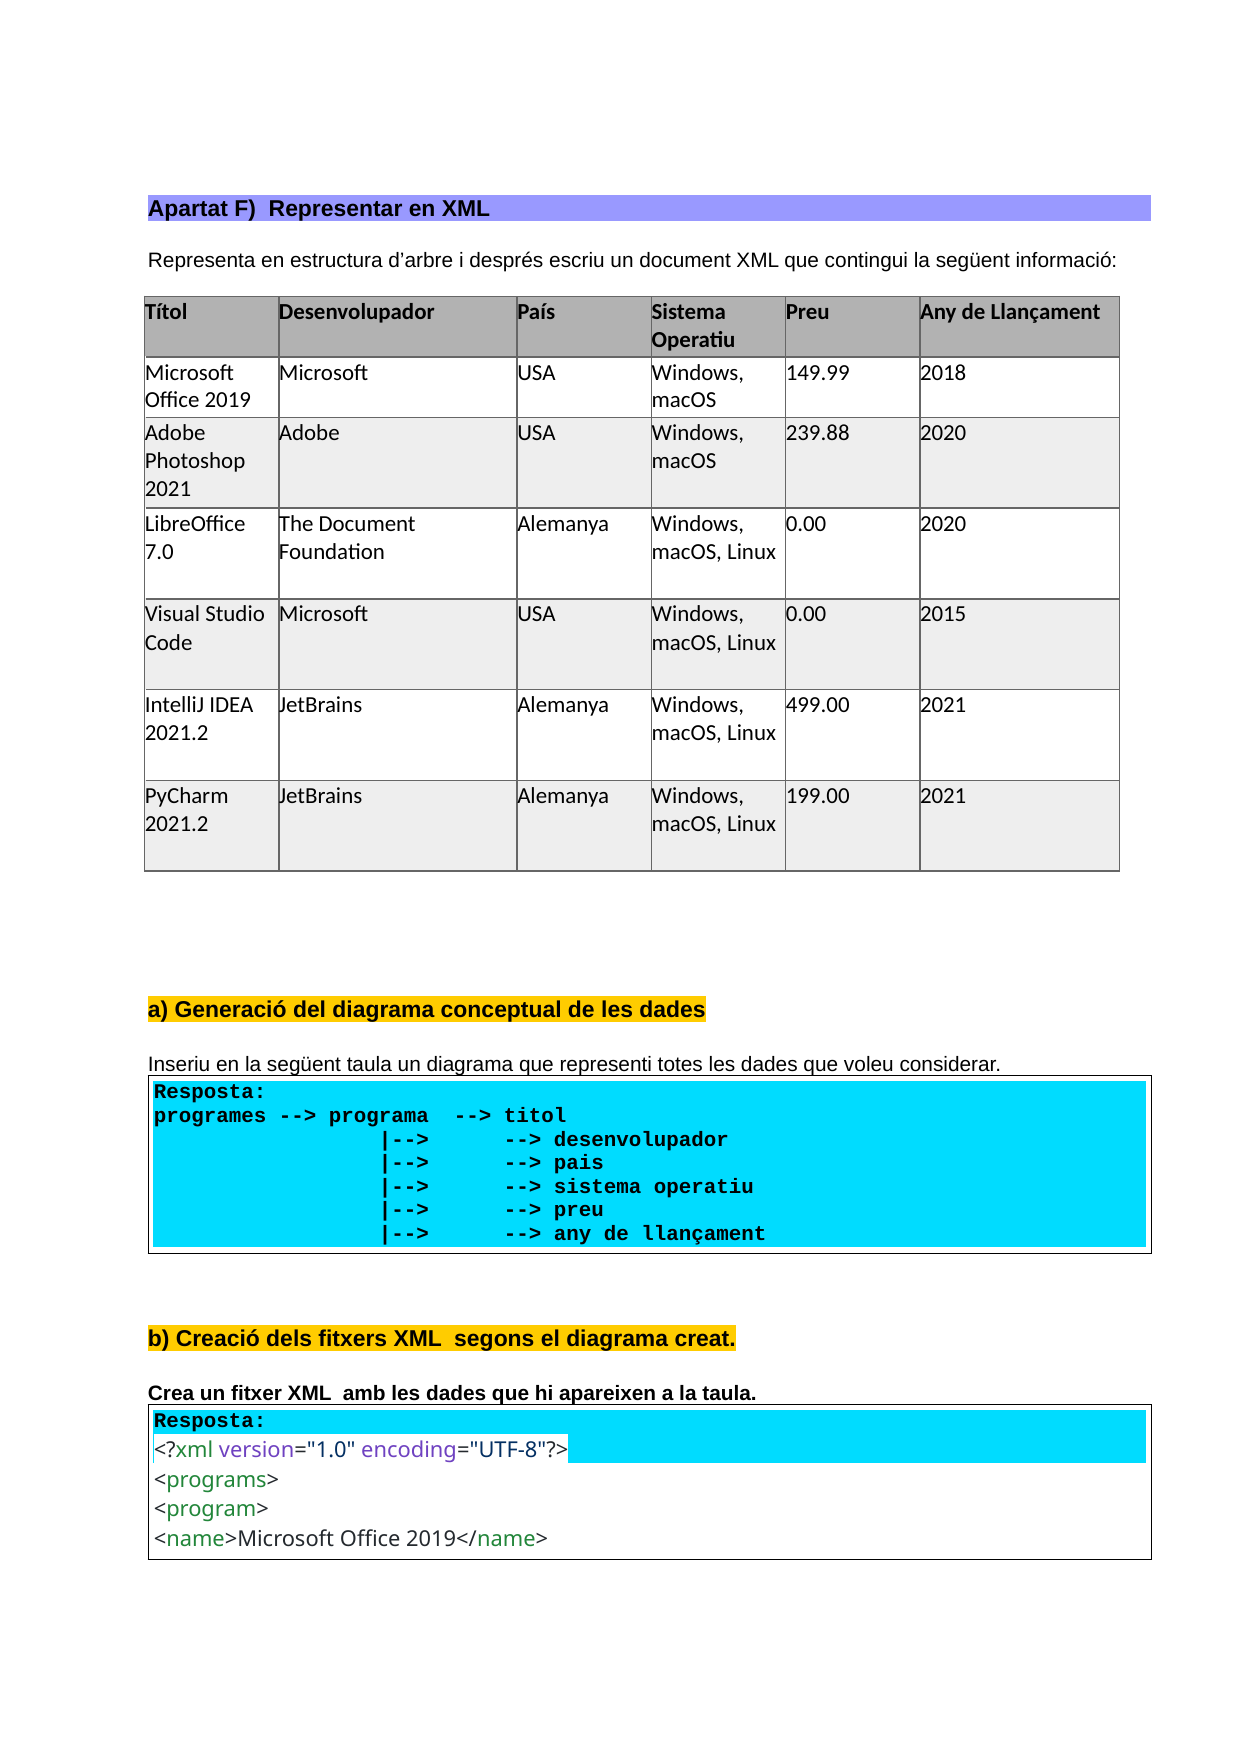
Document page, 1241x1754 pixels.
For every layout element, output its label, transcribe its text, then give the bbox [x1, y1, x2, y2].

table_cell 2020 [921, 509, 1119, 598]
table_header Títol [145, 297, 278, 356]
table_cell Adobe [280, 418, 516, 507]
text Representa en estructura d’arbre i després escriu un document XML que contingui la següent informació: [148, 248, 1151, 272]
table_cell JetBrains [280, 690, 516, 779]
table_cell 499.00 [786, 690, 919, 779]
table_cell Windows, macOS [652, 358, 785, 417]
table_cell Alemanya [518, 690, 651, 779]
table_cell Alemanya [518, 781, 651, 870]
table_cell Windows, macOS, Linux [652, 690, 785, 779]
table_cell 239.88 [786, 418, 919, 507]
table_header País [518, 297, 651, 356]
table_cell USA [518, 600, 651, 689]
table_header Resposta: <?xml version="1.0" encoding="UTF-8"?> <programs> <program> <name>Microsoft Office 2019</name> [149, 1405, 1151, 1559]
table_header Preu [786, 297, 919, 356]
text b) Creació dels fitxers XML segons el diagrama creat. [148, 1324, 1151, 1351]
text Inseriu en la següent taula un diagrama que representi totes les dades que voleu considerar. [148, 1051, 1151, 1075]
table_cell 2021 [921, 781, 1119, 870]
table_header Any de Llançament [921, 297, 1119, 356]
table_cell 2020 [921, 418, 1119, 507]
table_header Desenvolupador [280, 297, 516, 356]
table_cell Adobe Photoshop 2021 [145, 418, 278, 507]
table_cell Windows, macOS, Linux [652, 509, 785, 598]
table_cell USA [518, 358, 651, 417]
text Crea un fitxer XML amb les dades que hi apareixen a la taula. [148, 1380, 1151, 1404]
table_cell JetBrains [280, 781, 516, 870]
table_cell PyCharm 2021.2 [145, 781, 278, 870]
table_cell 199.00 [786, 781, 919, 870]
table_cell Visual Studio Code [145, 599, 278, 689]
table_cell 2015 [921, 600, 1119, 689]
table_cell LibreOffice 7.0 [145, 508, 278, 598]
table_cell USA [518, 418, 651, 507]
table_header Sistema Operatiu [652, 297, 785, 356]
table_cell The Document Foundation [280, 509, 516, 598]
table_cell 0.00 [786, 600, 919, 689]
table_header Resposta: programes --> programa --> titol |--> --> desenvolupador |--> --> pais |--> --> sistema operatiu |--> --> preu |--> --> any de llançament [149, 1076, 1151, 1252]
table_cell 0.00 [786, 509, 919, 598]
table_cell Microsoft Office 2019 [145, 357, 278, 417]
text Apartat F) Representar en XML [148, 195, 1151, 221]
table_cell Microsoft [280, 600, 516, 689]
table_cell Microsoft [280, 358, 516, 417]
table_cell 149.99 [786, 358, 919, 417]
table_cell IntelliJ IDEA 2021.2 [145, 690, 278, 779]
table_cell 2021 [921, 690, 1119, 779]
text a) Generació del diagrama conceptual de les dades [148, 996, 1151, 1022]
table_cell Windows, macOS, Linux [652, 600, 785, 689]
table_cell 2018 [921, 358, 1119, 417]
table_cell Alemanya [518, 509, 651, 598]
table_cell Windows, macOS, Linux [652, 781, 785, 870]
table_cell Windows, macOS [652, 418, 785, 507]
